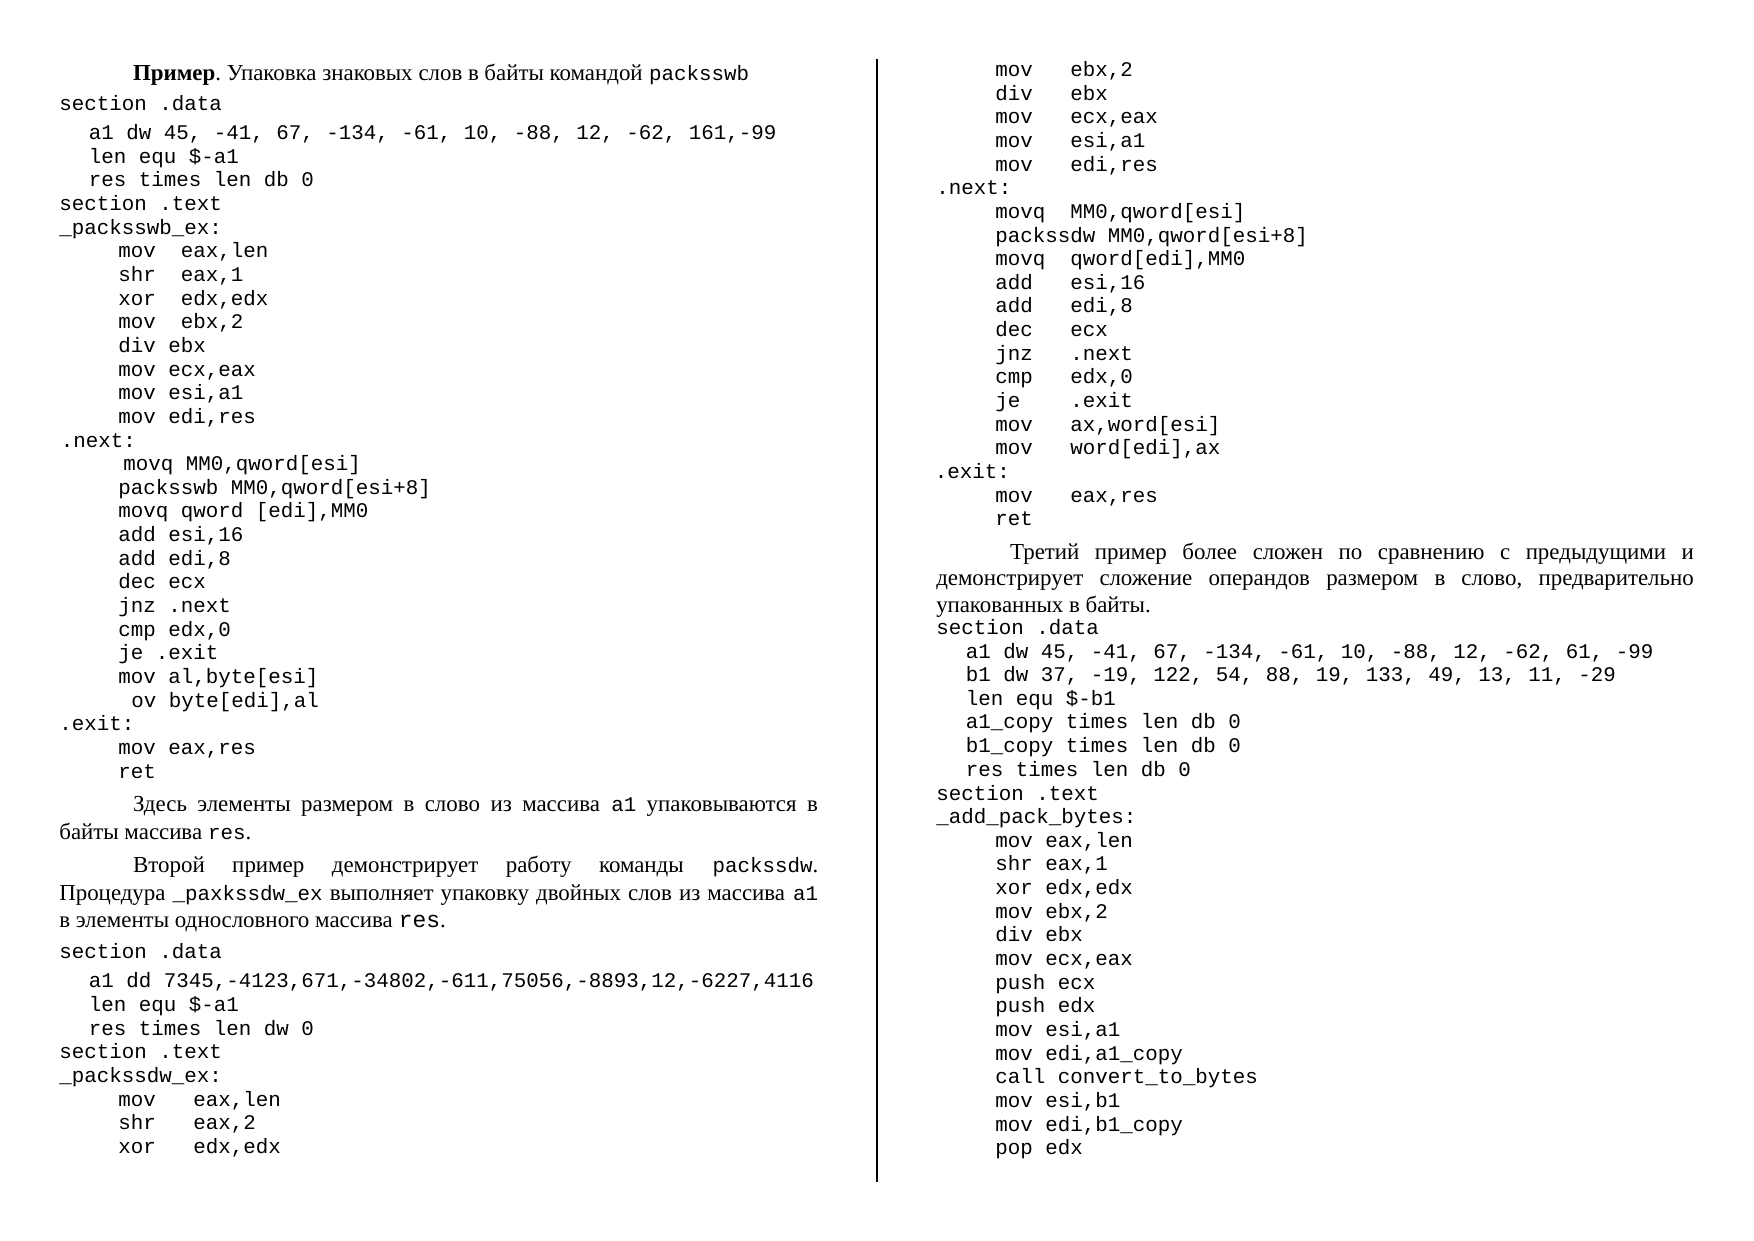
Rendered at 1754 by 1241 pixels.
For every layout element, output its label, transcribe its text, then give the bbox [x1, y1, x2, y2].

text packssdw MM0,qword[esi+8] [936, 224, 1695, 248]
text div ebx [936, 83, 1695, 106]
text cmp edx,0 [59, 619, 818, 642]
text mov esi,a1 [936, 130, 1695, 154]
text mov ecx,eax [936, 948, 1695, 972]
text push edx [936, 995, 1695, 1019]
text xor edx,edx [936, 877, 1695, 901]
text mov edi,a1_copy [936, 1043, 1695, 1066]
text div ebx [936, 924, 1695, 948]
text mov ax,word[esi] [995, 414, 1695, 437]
text mov edi,b1_copy [936, 1113, 1695, 1137]
text div ebx [59, 335, 818, 359]
text ov byte[edi],al [59, 690, 818, 713]
text mov eax,res [59, 737, 818, 761]
text a1 dd 7345,-4123,671,-34802,-611,75056,-8893,12,-6227,4116 [59, 970, 818, 994]
text mov word[edi],ax [995, 437, 1695, 461]
text add esi,16 [936, 272, 1695, 296]
text mov eax,len [59, 1088, 818, 1112]
text add edi,8 [995, 296, 1695, 319]
text je .exit [59, 642, 818, 666]
text mov ebx,2 [936, 901, 1695, 924]
text jnz .next [995, 343, 1695, 366]
text mov eax,res [995, 485, 1695, 508]
text Третий пример более сложен по сравнению с предыдущими и демонстриру­ет сложение операндов размером в слово, предварительно упакованных в байты. [936, 538, 1695, 617]
text b1_copy times len db 0 [936, 735, 1695, 759]
text a1 dw 45, -41, 67, -134, -61, 10, -88, 12, -62, 61, -99 [936, 641, 1695, 664]
text dec ecx [995, 319, 1695, 343]
text Второй пример демонстрирует работу команды packssdw. Процедура _paxkssdw_ex выполняет упаковку двойных слов из массива a1 в элементы од­нословного массива res. [59, 851, 818, 935]
text push ecx [936, 972, 1695, 995]
text res times len db 0 [59, 169, 818, 193]
text mov esi,a1 [59, 382, 818, 406]
text mov edi,res [59, 406, 818, 429]
text _packssdw_ex: [59, 1065, 818, 1088]
text len equ $-a1 [59, 146, 818, 169]
text xor edx,edx [59, 1136, 818, 1159]
text .exit: [57, 713, 818, 737]
text movq MM0,qword[esi] [936, 201, 1695, 224]
text _packsswb_ex: [59, 217, 818, 240]
text mov ebx,2 [936, 59, 1695, 83]
text xor edx,edx [59, 288, 818, 311]
text .exit: [934, 461, 1695, 485]
text mov ebx,2 [59, 311, 818, 335]
text mov esi,a1 [936, 1019, 1695, 1043]
text len equ $-a1 [59, 994, 818, 1018]
text mov eax,len [936, 830, 1695, 853]
text Здесь элементы размером в слово из массива a1 упаковываются в байты мас­сива res. [59, 790, 818, 845]
text mov ecx,eax [936, 106, 1695, 130]
text jnz .next [59, 595, 818, 619]
text mov al,byte[esi] [59, 666, 818, 690]
text res times len dw 0 [59, 1018, 818, 1041]
text .next: [59, 429, 818, 453]
text shr eax,1 [59, 264, 818, 288]
text a1 dw 45, -41, 67, -134, -61, 10, -88, 12, -62, 161,-99 [59, 122, 818, 146]
text mov ecx,eax [59, 359, 818, 382]
text add esi,16 [59, 524, 818, 548]
text a1_copy times len db 0 [936, 712, 1695, 735]
text section .data [59, 941, 818, 964]
text pop edx [936, 1137, 1695, 1161]
text packsswb MM0,qword[esi+8] [59, 477, 818, 501]
text shr eax,2 [59, 1112, 818, 1136]
text _add_pack_bytes: [936, 806, 1695, 830]
text b1 dw 37, -19, 122, 54, 88, 19, 133, 49, 13, 11, -29 [936, 664, 1695, 688]
text mov eax,len [59, 240, 818, 264]
text section .text [936, 782, 1695, 806]
text section .text [59, 193, 818, 217]
text add edi,8 [59, 548, 818, 571]
text .next: [936, 177, 1695, 201]
text movq qword [edi],MM0 [59, 501, 818, 524]
text je .exit [995, 390, 1695, 414]
text dec ecx [59, 571, 818, 595]
text section .data [59, 93, 818, 116]
text movq MM0,qword[esi] [59, 453, 818, 477]
text len equ $-b1 [936, 688, 1695, 712]
text mov esi,b1 [936, 1090, 1695, 1113]
text section .text [59, 1041, 818, 1065]
text call convert_to_bytes [936, 1066, 1695, 1090]
text movq qword[edi],MM0 [936, 248, 1695, 272]
text ret [59, 761, 818, 784]
text shr eax,1 [936, 853, 1695, 877]
text cmp edx,0 [995, 366, 1695, 390]
text Пример. Упаковка знаковых слов в байты командой packsswb [59, 59, 818, 87]
text ret [995, 508, 1695, 532]
text mov edi,res [936, 154, 1695, 177]
text res times len db 0 [936, 759, 1695, 782]
text section .data [936, 617, 1695, 641]
